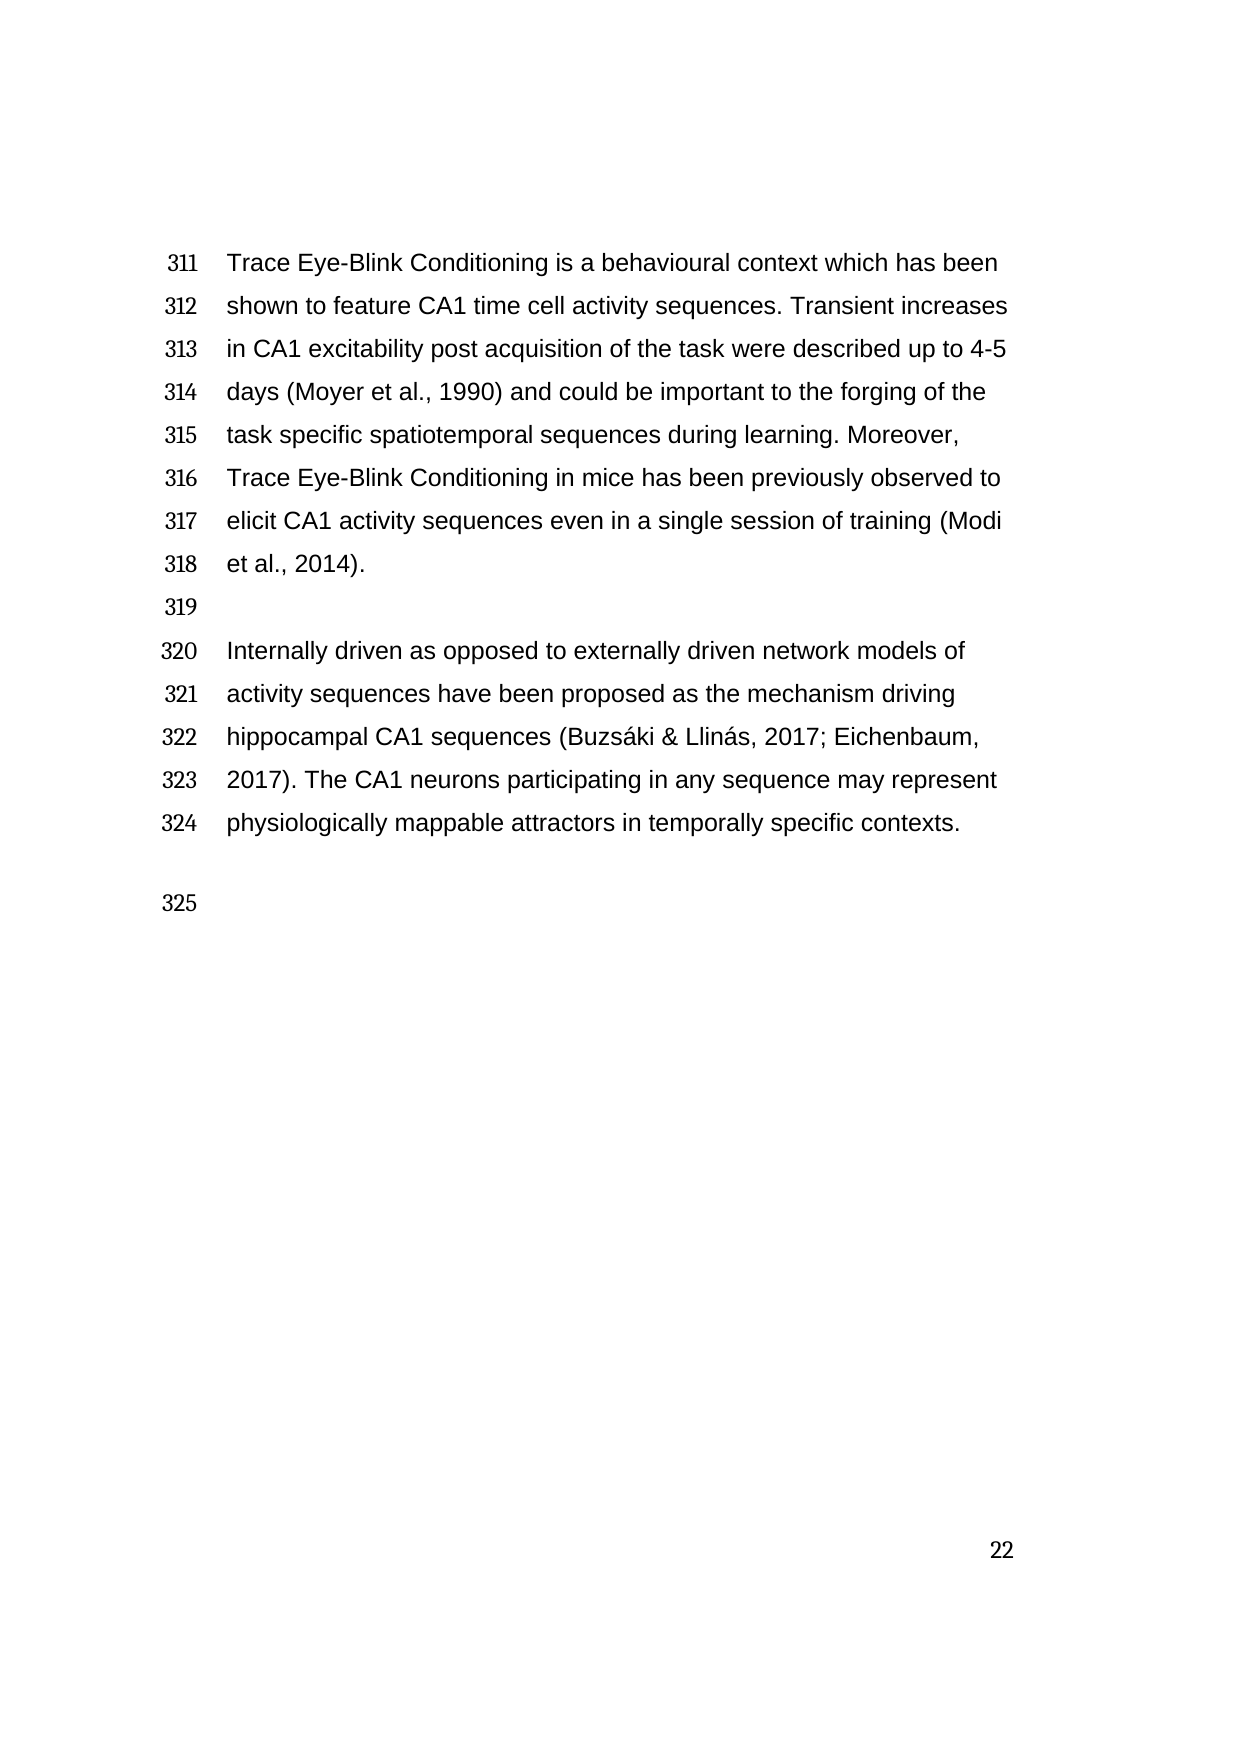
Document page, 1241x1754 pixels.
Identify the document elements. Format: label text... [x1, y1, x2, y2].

text Internally driven as opposed to externally driven network models of activity sequences have been proposed as the mechanism driving hippocampal CA1 sequences (Buzsáki & Llinás, 2017; Eichenbaum, 2017)⁠. The CA1 neurons participating in any sequence may represent physiologically mappable attractors in temporally specific contexts. [226, 636, 1014, 837]
text Trace Eye-Blink Conditioning is a behavioural context which has been shown to feature CA1 time cell activity sequences. Transient increases in CA1 excitability post acquisition of the task were described up to 4-5 days (Moyer et al., 1990)⁠ and could be important to the forging of the task specific spatiotemporal sequences during learning. Moreover, Trace Eye-Blink Conditioning in mice has been previously observed to elicit CA1 activity sequences even in a single session of training (Modi et al., 2014)⁠. [226, 248, 1014, 578]
